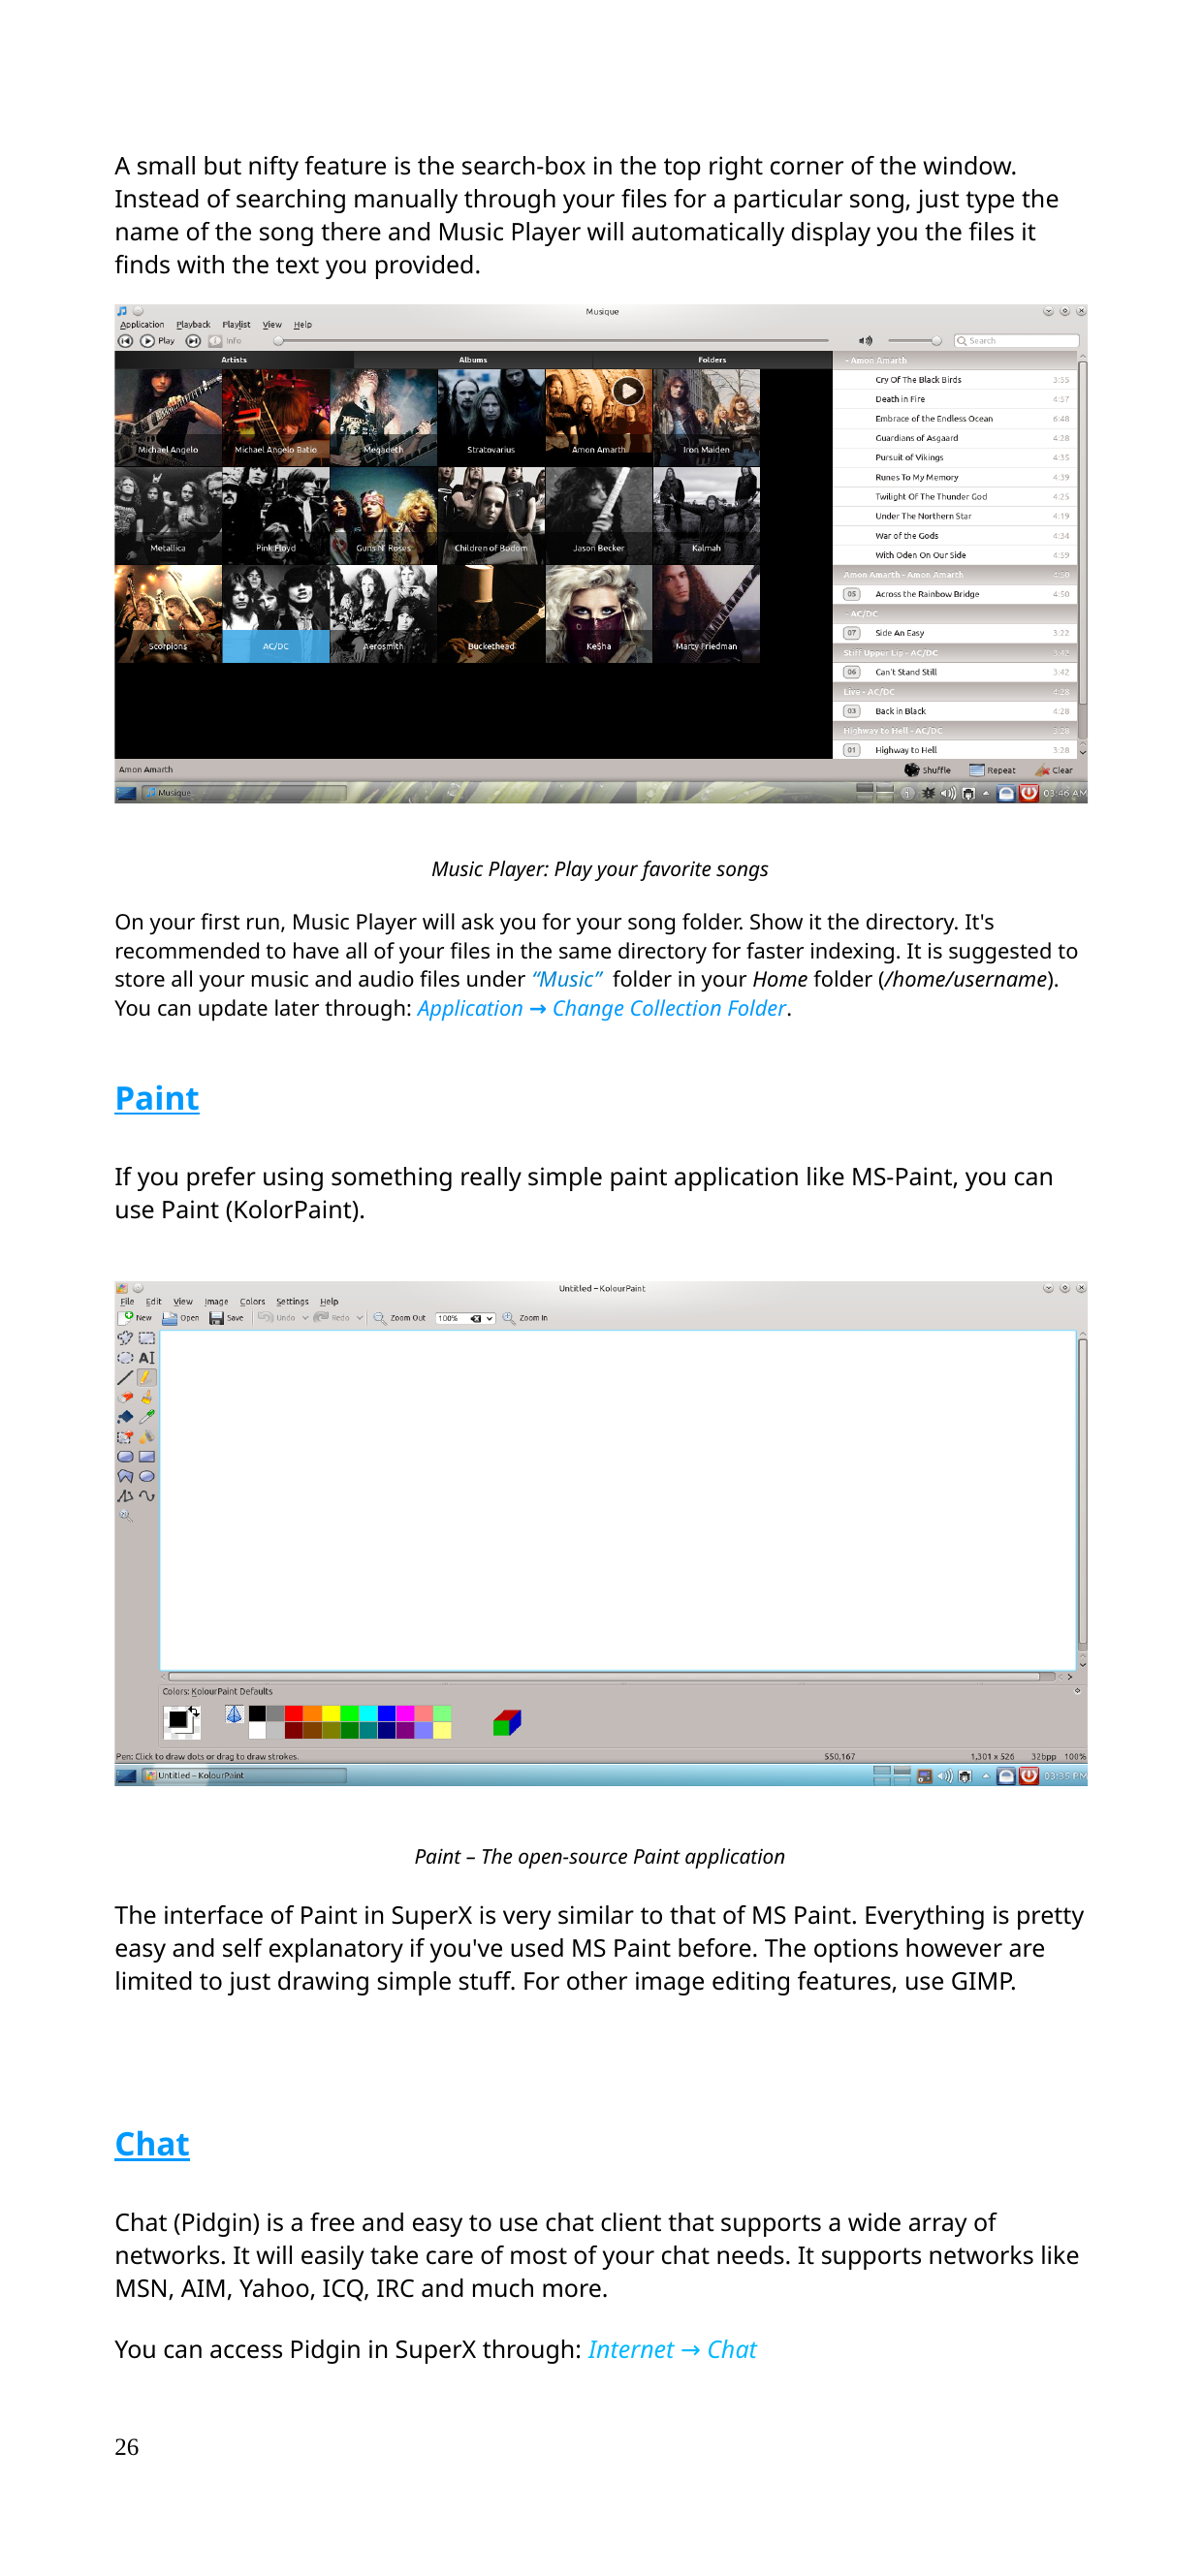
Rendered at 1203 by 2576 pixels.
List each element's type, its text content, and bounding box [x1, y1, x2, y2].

text Music Player: Play your favorite songs [114, 855, 1088, 883]
text A small but nifty feature is the search-box in the top right corner of the window. Instead of searching manually through your files for a particular song, just type the name of the song there and Music Player will automatically display you the files it finds with the text you provided. [114, 148, 1088, 281]
text You can access Pidgin in SuperX through: Internet → Chat [114, 2333, 1088, 2366]
text The interface of Paint in SuperX is very similar to that of MS Paint. Everything is pretty easy and self explanatory if you've used MS Paint before. The options however are limited to just drawing simple stuff. For other image editing features, use GIMP. [114, 1898, 1088, 1997]
subtitle Paint [114, 1075, 1088, 1119]
text On your first run, Music Player will ask you for your song folder. Show it the directory. It's recommended to have all of your files in the same directory for faster indexing. It is suggested to store all your music and audio files under “Music” folder in your Home folder (/home/username). You can update later through: Application → Change Collection Folder. [114, 907, 1088, 1022]
text Paint – The open-source Paint application [114, 1842, 1088, 1869]
subtitle Chat [114, 2121, 1088, 2165]
text Chat (Pidgin) is a free and easy to use chat client that supports a wide array of networks. It will easily take care of most of your chat needs. It supports networks like MSN, AIM, Yahoo, ICQ, IRC and much more. [114, 2206, 1088, 2305]
text If you prefer using something really simple paint application like MS-Paint, you can use Paint (KolorPaint). [114, 1159, 1088, 1225]
picture [114, 1281, 1089, 1786]
picture [114, 304, 1089, 803]
